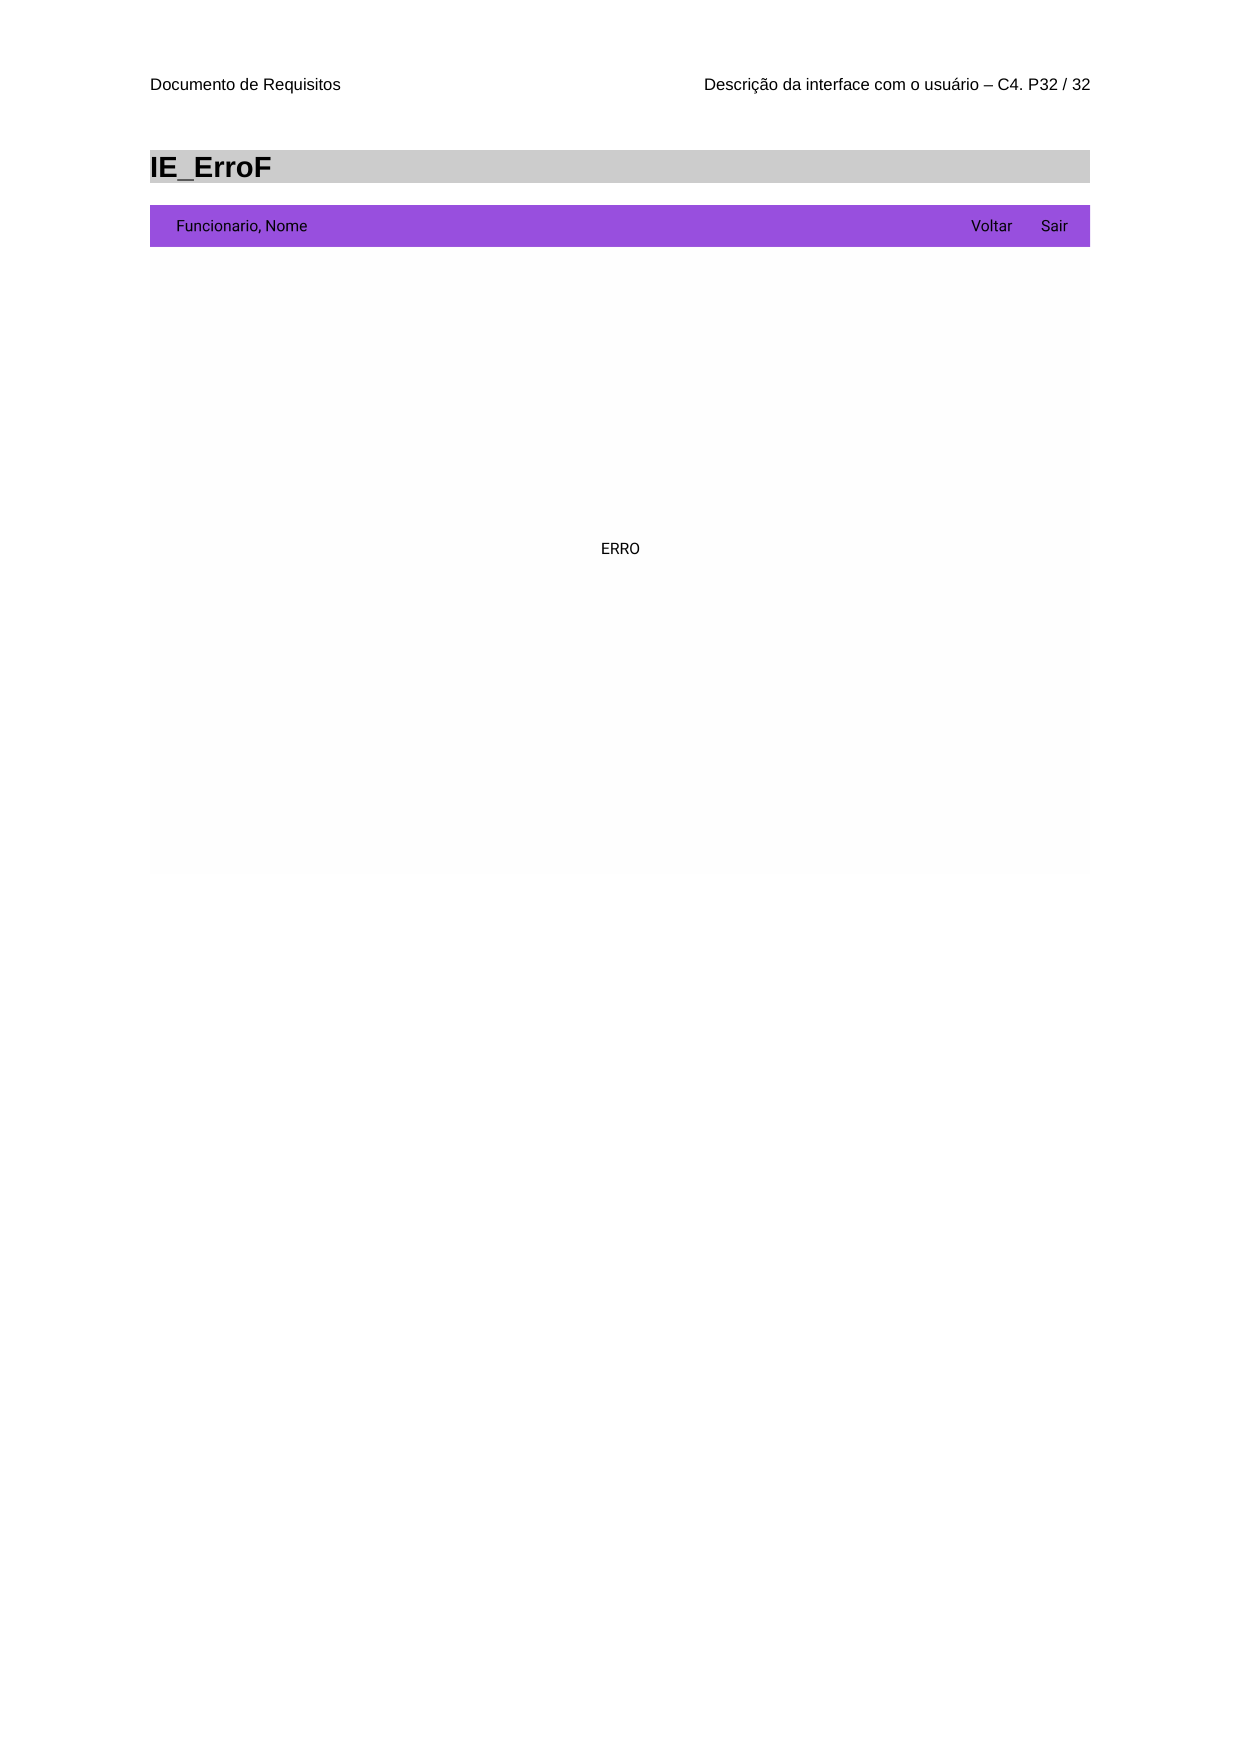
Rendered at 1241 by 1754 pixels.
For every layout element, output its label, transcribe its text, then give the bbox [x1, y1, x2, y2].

subtitle IE_ErroF [150, 150, 1090, 183]
picture [150, 205, 1091, 874]
